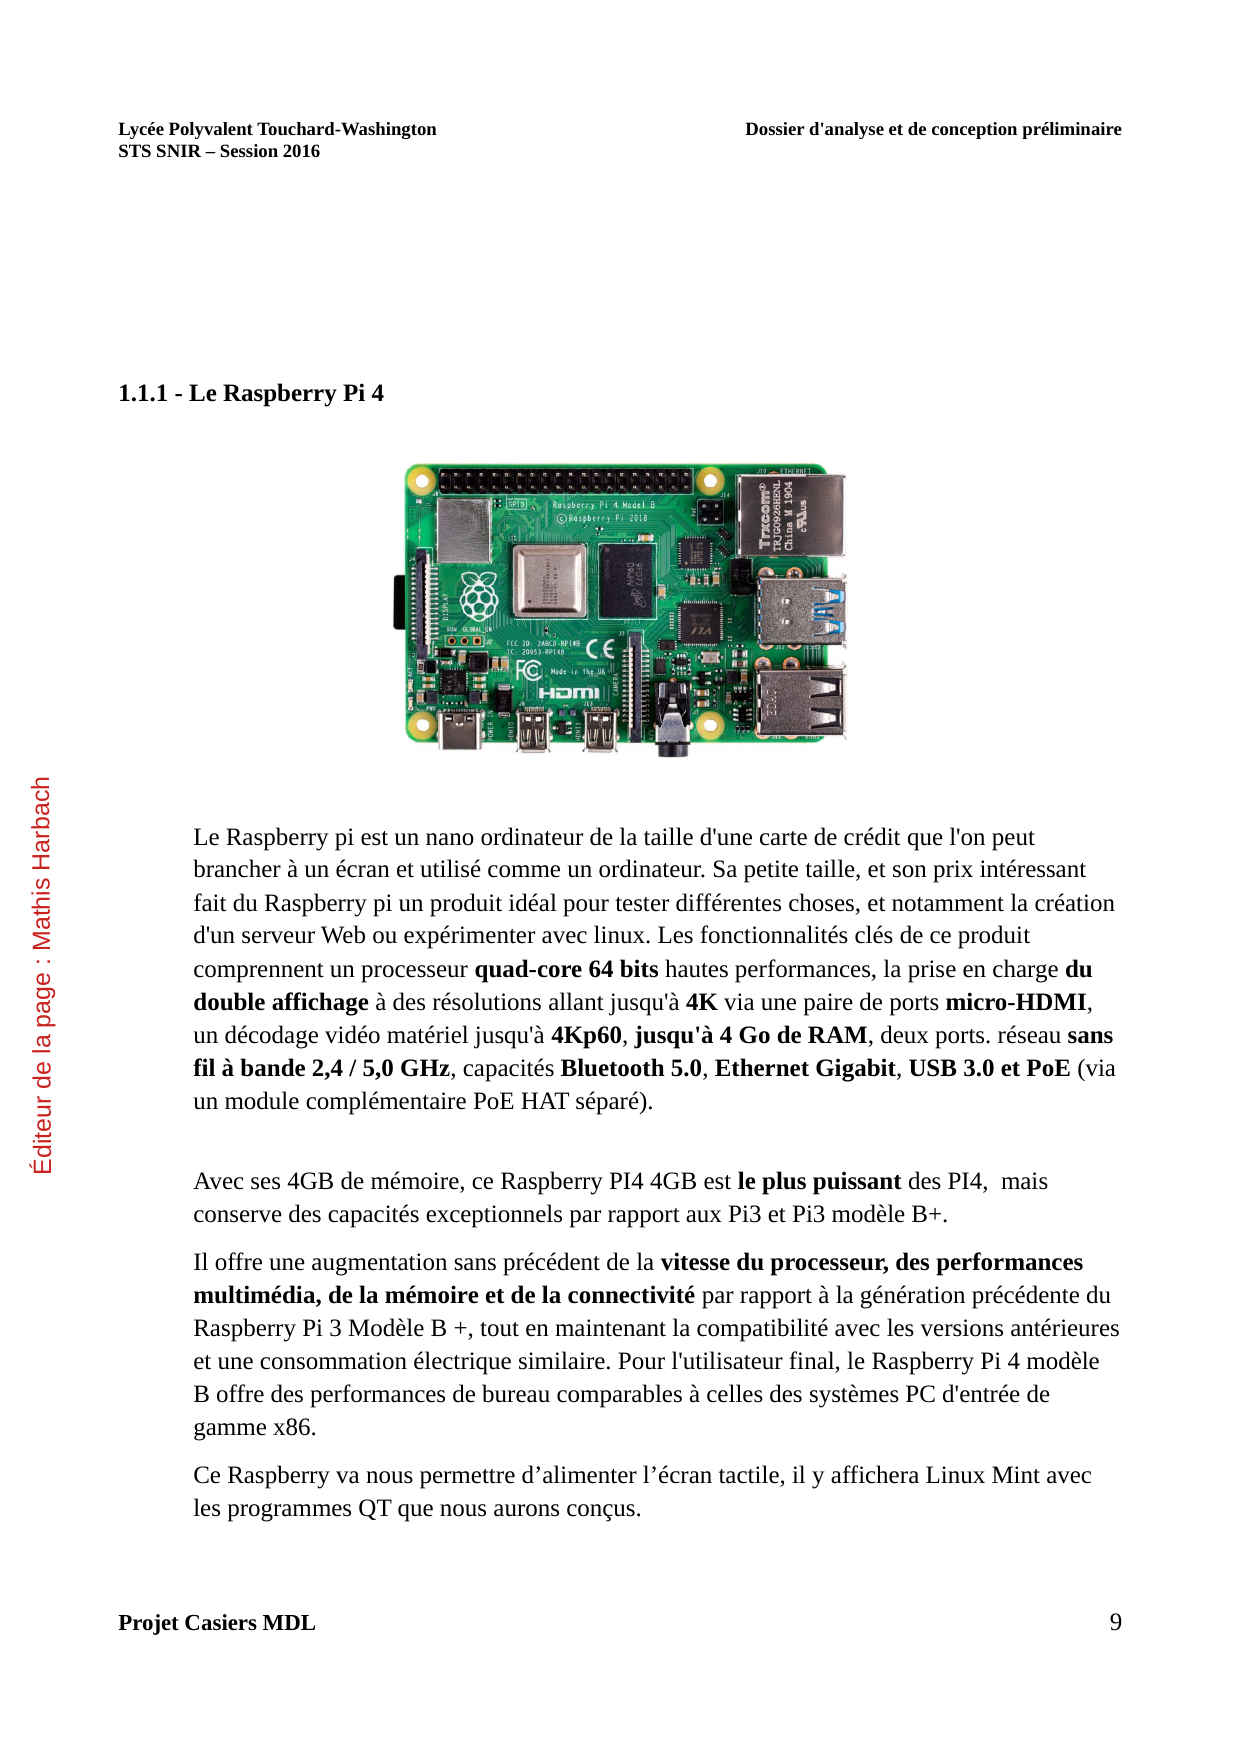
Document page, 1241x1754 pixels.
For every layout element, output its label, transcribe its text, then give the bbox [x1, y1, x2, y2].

subtitle 1.1.1 - Le Raspberry Pi 4 [118, 378, 1122, 407]
picture [359, 462, 886, 759]
text Le Raspberry pi est un nano ordinateur de la taille d'une carte de crédit que l'on peut brancher à un écran et utilisé comme un ordinateur. Sa petite taille, et son prix intéressant fait du Raspberry pi un produit idéal pour tester différentes choses, et notamment la création d'un serveur Web ou expérimenter avec linux. Les fonctionnalités clés de ce produit comprennent un processeur quad-core 64 bits hautes performances, la prise en charge du double affichage à des résolutions allant jusqu'à 4K via une paire de ports micro-HDMI, un décodage vidéo matériel jusqu'à 4Kp60, jusqu'à 4 Go de RAM, deux ports. réseau sans fil à bande 2,4 / 5,0 GHz, capacités Bluetooth 5.0, Ethernet Gigabit, USB 3.0 et PoE (via un module complémentaire PoE HAT séparé). [118, 822, 1122, 1114]
text Ce Raspberry va nous permettre d’alimenter l’écran tactile, il y affichera Linux Mint avec les programmes QT que nous aurons conçus. [118, 1460, 1122, 1521]
text Il offre une augmentation sans précédent de la vitesse du processeur, des performances multimédia, de la mémoire et de la connectivité par rapport à la génération précédente du Raspberry Pi 3 Modèle B +, tout en maintenant la compatibilité avec les versions antérieures et une consommation électrique similaire. Pour l'utilisateur final, le Raspberry Pi 4 modèle B offre des performances de bureau comparables à celles des systèmes PC d'entrée de gamme x86. [118, 1247, 1122, 1441]
text Avec ses 4GB de mémoire, ce Raspberry PI4 4GB est le plus puissant des PI4, mais conserve des capacités exceptionnels par rapport aux Pi3 et Pi3 modèle B+. [118, 1133, 1122, 1228]
